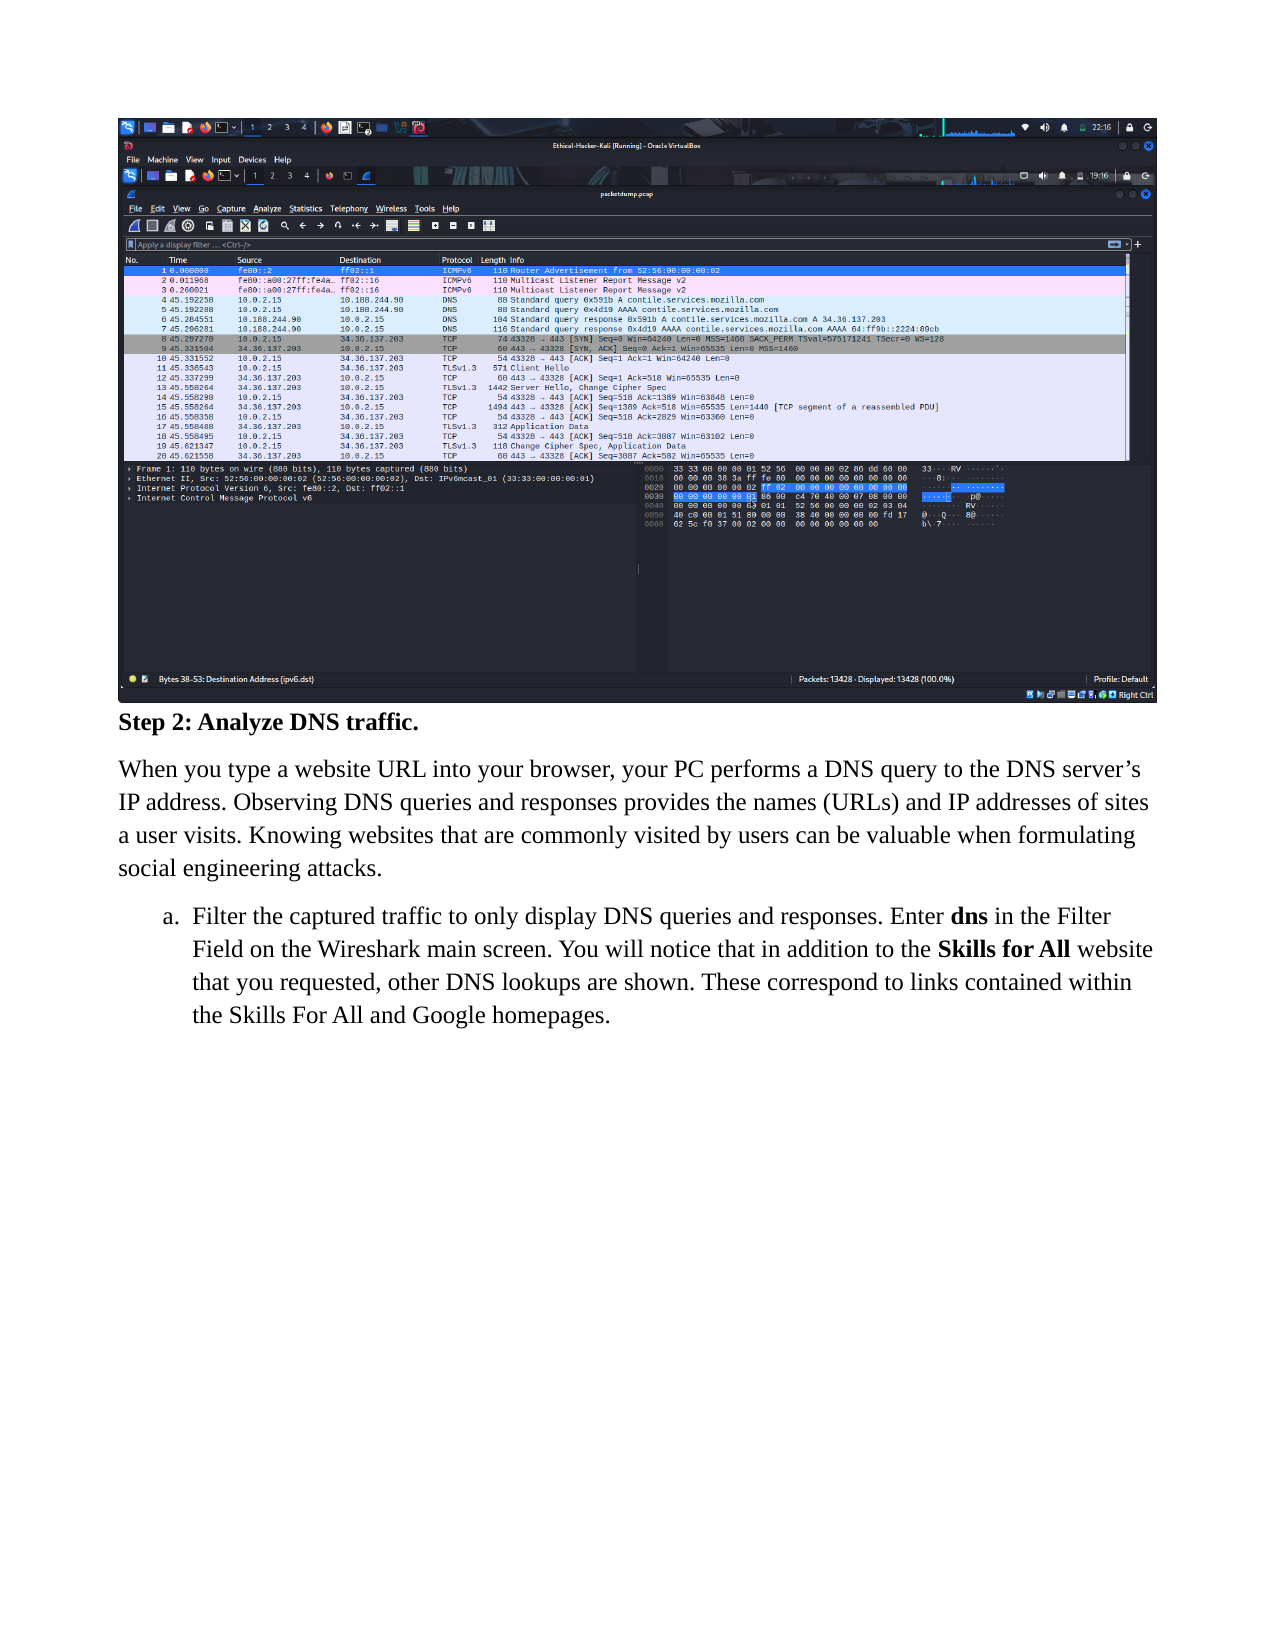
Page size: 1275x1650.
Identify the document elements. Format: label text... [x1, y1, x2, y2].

text When you type a website URL into your browser, your PC performs a DNS query to the DNS server’s IP address. Observing DNS queries and responses provides the names (URLs) and IP addresses of sites a user visits. Knowing websites that are commonly visited by users can be valuable when formulating social engineering attacks. [118, 754, 1157, 882]
list Filter the captured traffic to only display DNS queries and responses. Enter dns in the Filter Field on the Wireshark main screen. You will notice that in addition to the Skills for All website that you requested, other DNS lookups are shown. These correspond to links contained within the Skills For All and Google homepages. [162, 901, 1157, 1029]
text Step 2: Analyze DNS traffic. [118, 703, 1157, 735]
picture [118, 118, 1157, 703]
